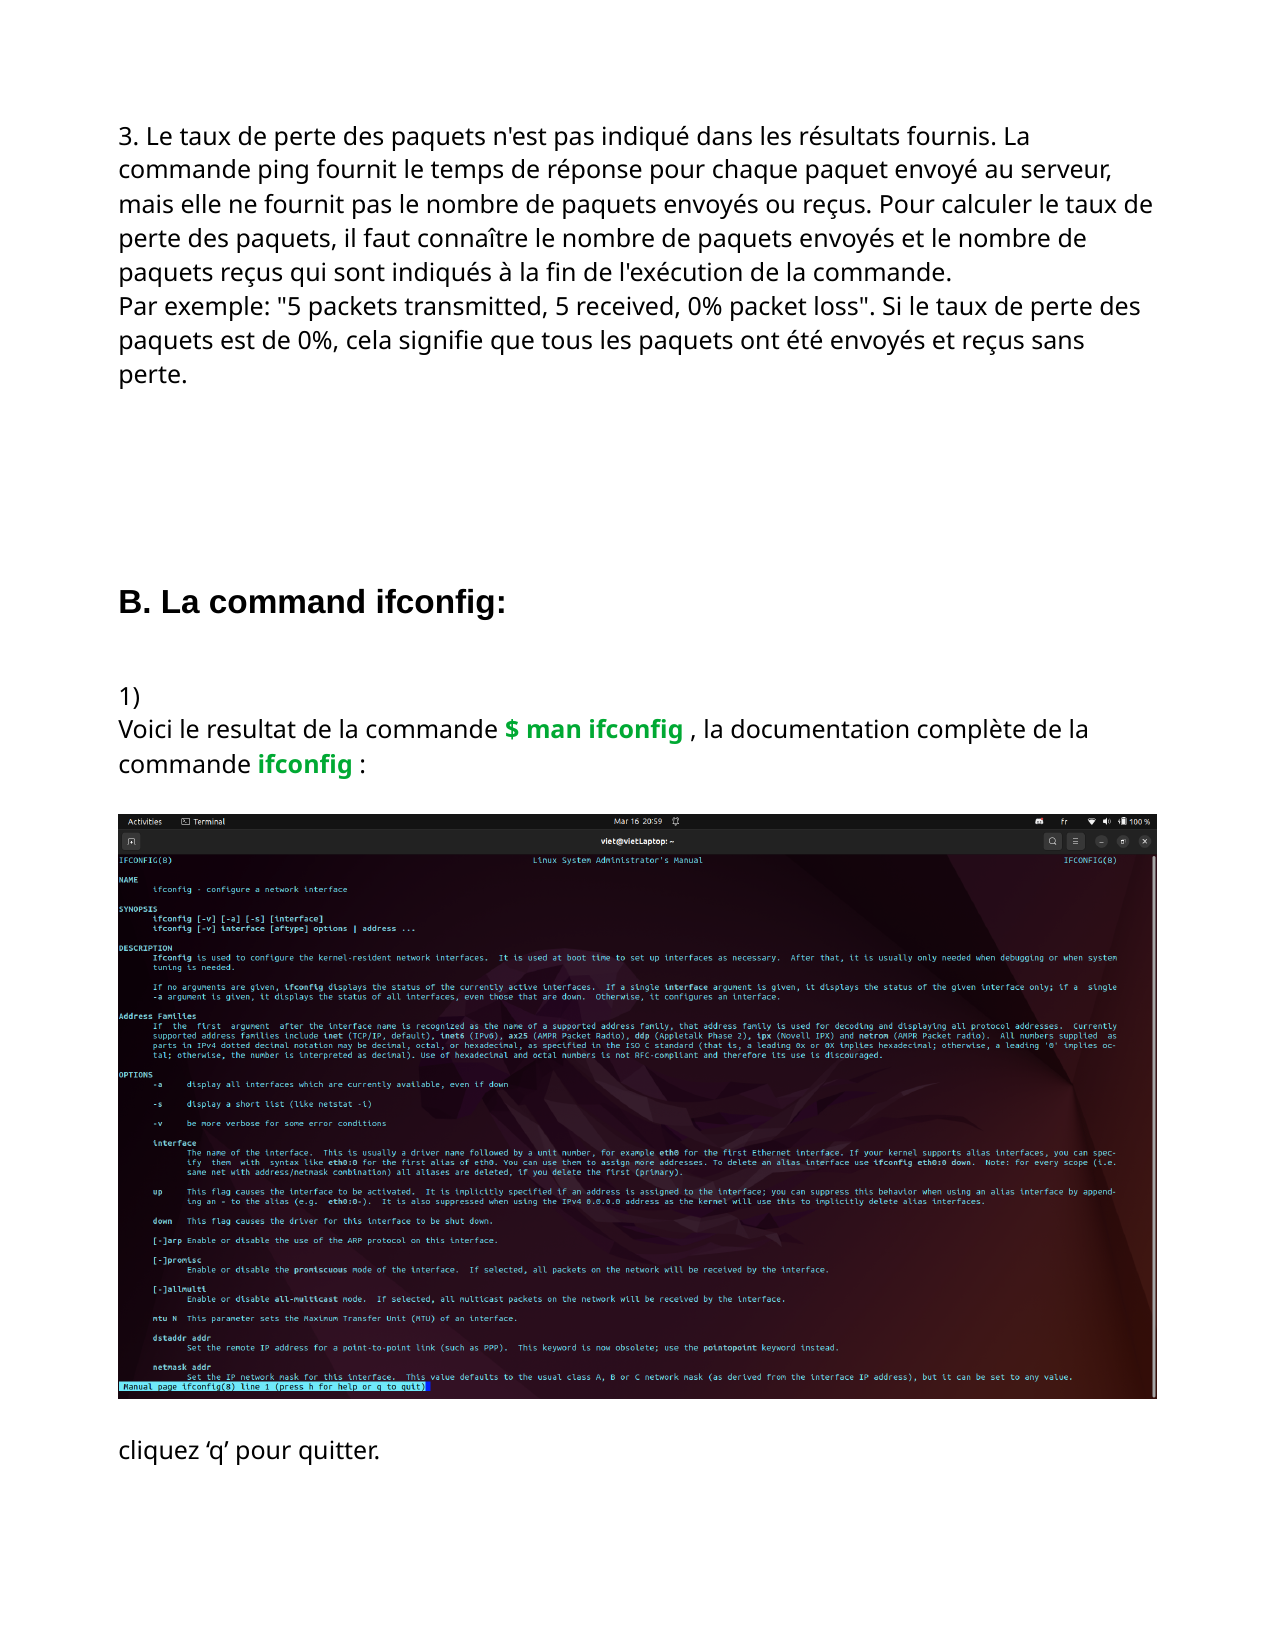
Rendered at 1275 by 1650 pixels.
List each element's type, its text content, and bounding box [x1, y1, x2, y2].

text 3. Le taux de perte des paquets n'est pas indiqué dans les résultats fournis. La commande ping fournit le temps de réponse pour chaque paquet envoyé au serveur, mais elle ne fournit pas le nombre de paquets envoyés ou reçus. Pour calculer le taux de perte des paquets, il faut connaître le nombre de paquets envoyés et le nombre de paquets reçus qui sont indiqués à la fin de l'exécution de la commande. [118, 118, 1157, 288]
text cliquez ‘q’ pour quitter. [118, 1433, 1157, 1467]
picture [118, 814, 1157, 1399]
subtitle B. La command ifconfig: [118, 582, 1157, 620]
text Voici le resultat de la commande $ man ifconfig , la documentation complète de la commande ifconfig : [118, 712, 1157, 780]
text Par exemple: "5 packets transmitted, 5 received, 0% packet loss". Si le taux de perte des paquets est de 0%, cela signifie que tous les paquets ont été envoyés et reçus sans perte. [118, 288, 1157, 391]
text 1) [118, 678, 1157, 712]
